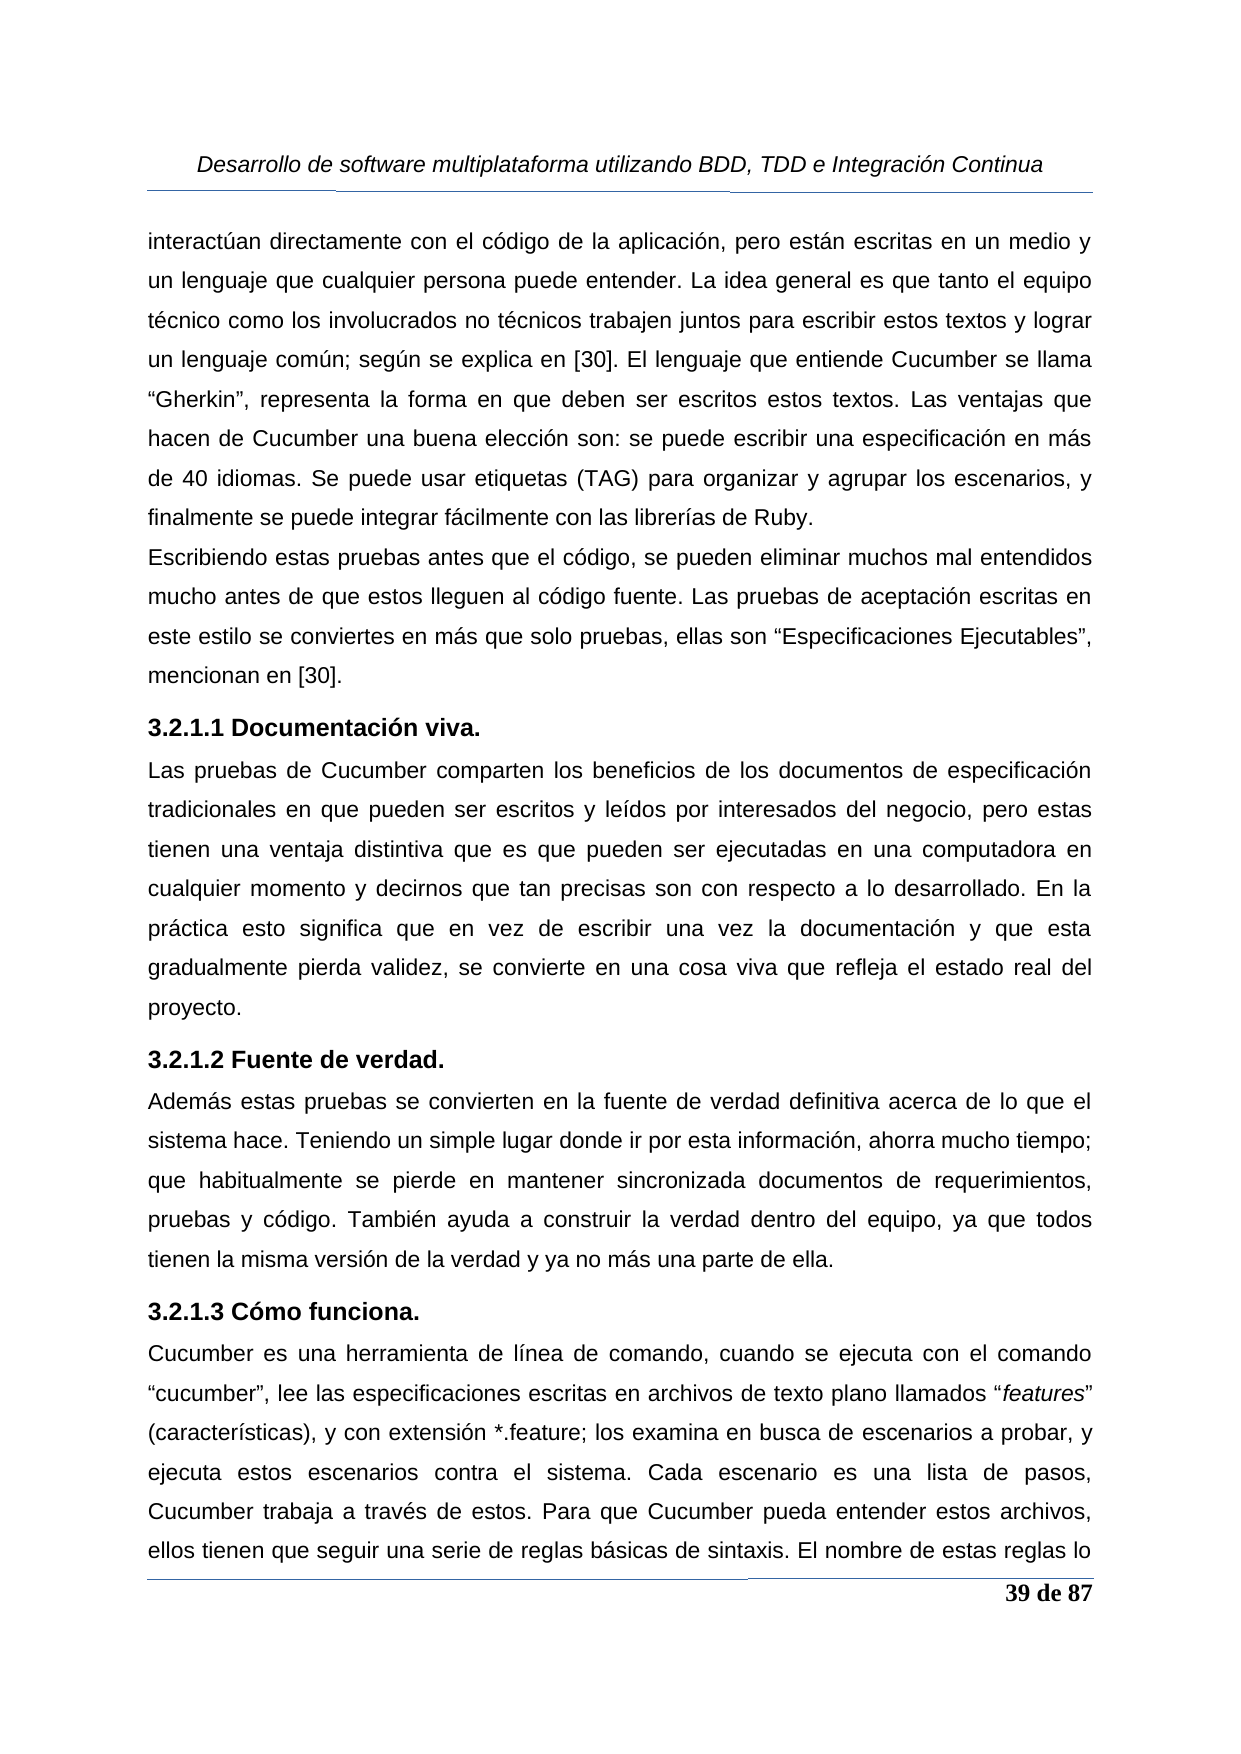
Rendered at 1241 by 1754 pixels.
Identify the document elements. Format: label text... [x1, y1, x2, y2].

text 3.2.1.1 Documentación viva. [148, 713, 1093, 742]
text Además estas pruebas se convierten en la fuente de verdad definitiva acerca de lo que el sistema hace. Teniendo un simple lugar donde ir por esta información, ahorra mucho tiempo; que habitualmente se pierde en mantener sincronizada documentos de requerimientos, pruebas y código. También ayuda a construir la verdad dentro del equipo, ya que todos tienen la misma versión de la verdad y ya no más una parte de ella. [148, 1088, 1093, 1272]
text Cucumber es una herramienta de línea de comando, cuando se ejecuta con el comando “cucumber”, lee las especificaciones escritas en archivos de texto plano llamados “features” (características), y con extensión *.feature; los examina en busca de escenarios a probar, y ejecuta estos escenarios contra el sistema. Cada escenario es una lista de pasos, Cucumber trabaja a través de estos. Para que Cucumber pueda entender estos archivos, ellos tienen que seguir una serie de reglas básicas de sintaxis. El nombre de estas reglas lo [148, 1340, 1093, 1564]
text Escribiendo estas pruebas antes que el código, se pueden eliminar muchos mal entendidos mucho antes de que estos lleguen al código fuente. Las pruebas de aceptación escritas en este estilo se conviertes en más que solo pruebas, ellas son “Especificaciones Ejecutables”, mencionan en [30]. [148, 544, 1093, 688]
text interactúan directamente con el código de la aplicación, pero están escritas en un medio y un lenguaje que cualquier persona puede entender. La idea general es que tanto el equipo técnico como los involucrados no técnicos trabajen juntos para escribir estos textos y lograr un lenguaje común; según se explica en [30]. El lenguaje que entiende Cucumber se llama “Gherkin”, representa la forma en que deben ser escritos estos textos. Las ventajas que hacen de Cucumber una buena elección son: se puede escribir una especificación en más de 40 idiomas. Se puede usar etiquetas (TAG) para organizar y agrupar los escenarios, y finalmente se puede integrar fácilmente con las librerías de Ruby. [148, 228, 1093, 531]
text 3.2.1.2 Fuente de verdad. [148, 1045, 1093, 1073]
text 3.2.1.3 Cómo funciona. [148, 1297, 1093, 1326]
text Las pruebas de Cucumber comparten los beneficios de los documentos de especificación tradicionales en que pueden ser escritos y leídos por interesados del negocio, pero estas tienen una ventaja distintiva que es que pueden ser ejecutadas en una computadora en cualquier momento y decirnos que tan precisas son con respecto a lo desarrollado. En la práctica esto significa que en vez de escribir una vez la documentación y que esta gradualmente pierda validez, se convierte en una cosa viva que refleja el estado real del proyecto. [148, 757, 1093, 1020]
